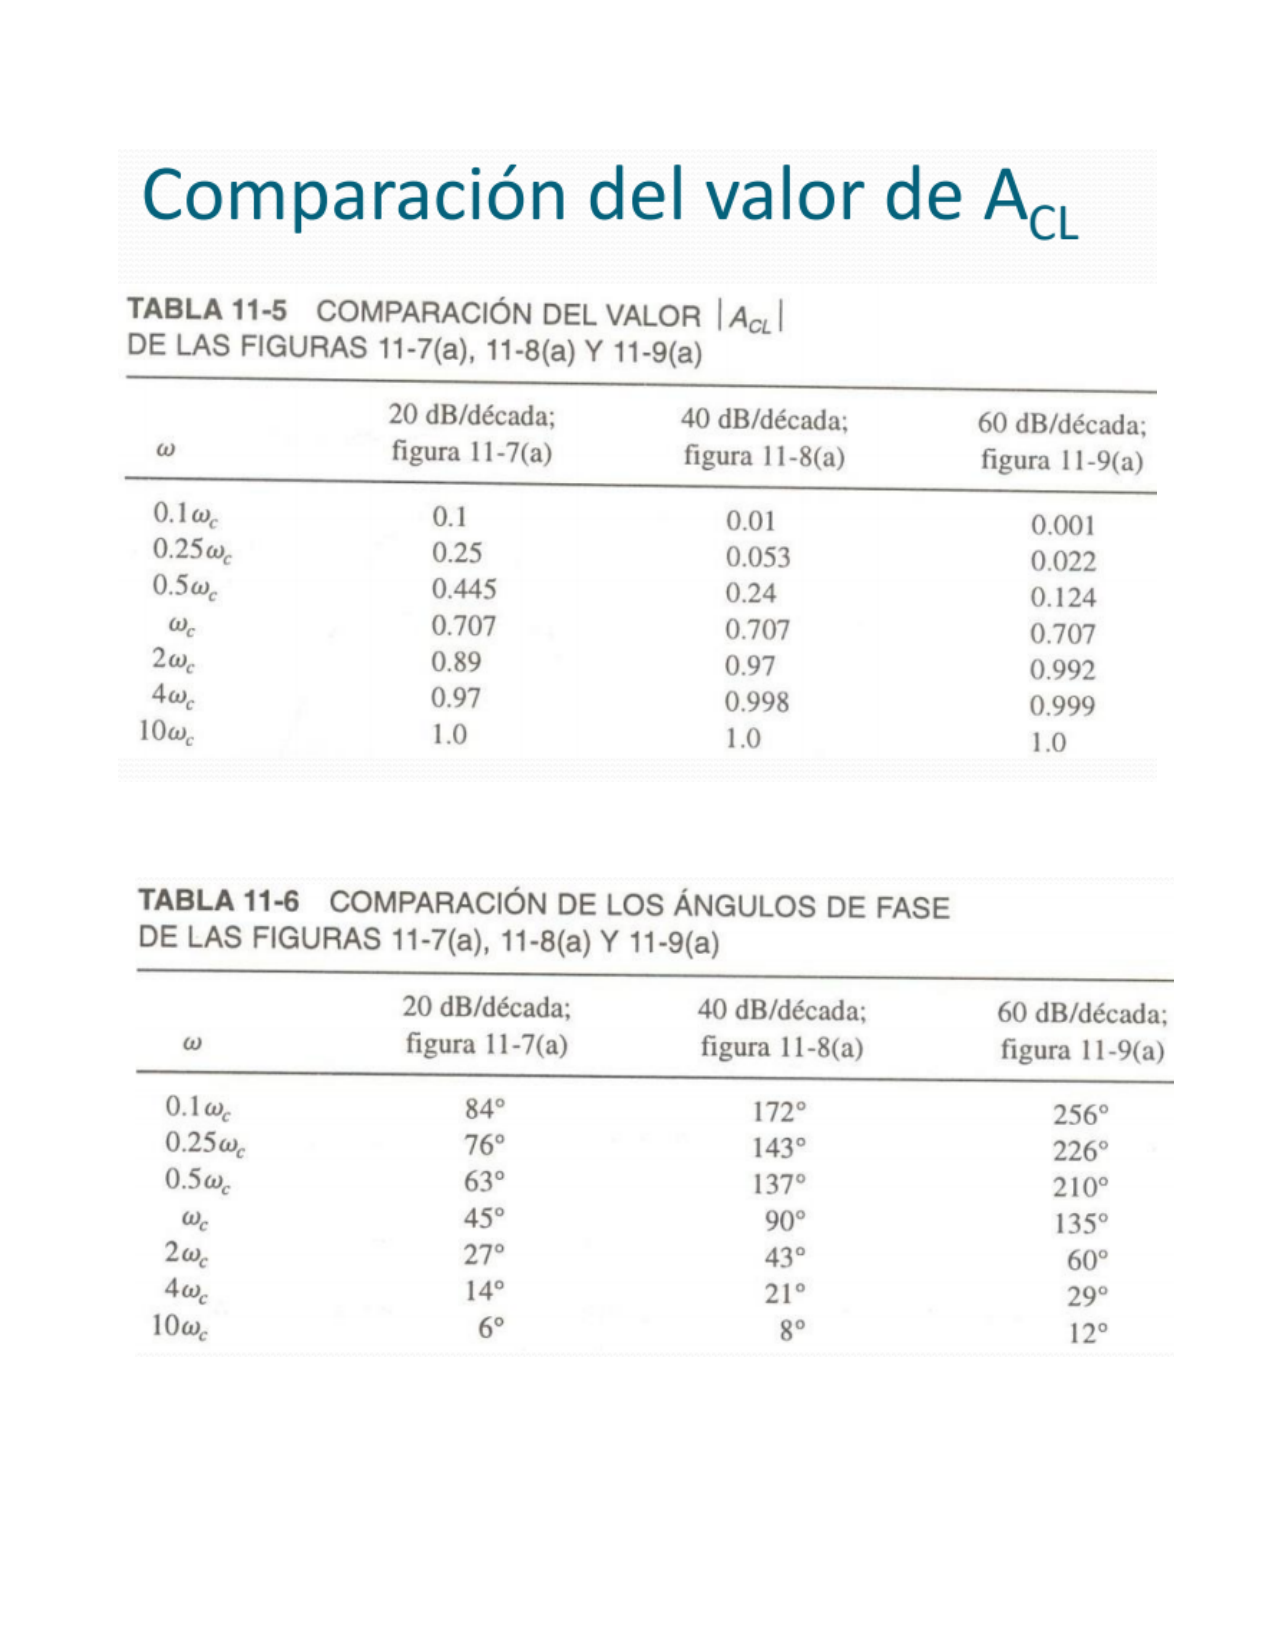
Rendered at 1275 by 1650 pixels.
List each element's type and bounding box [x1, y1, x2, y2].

picture [135, 877, 1174, 1357]
picture [118, 149, 1157, 782]
